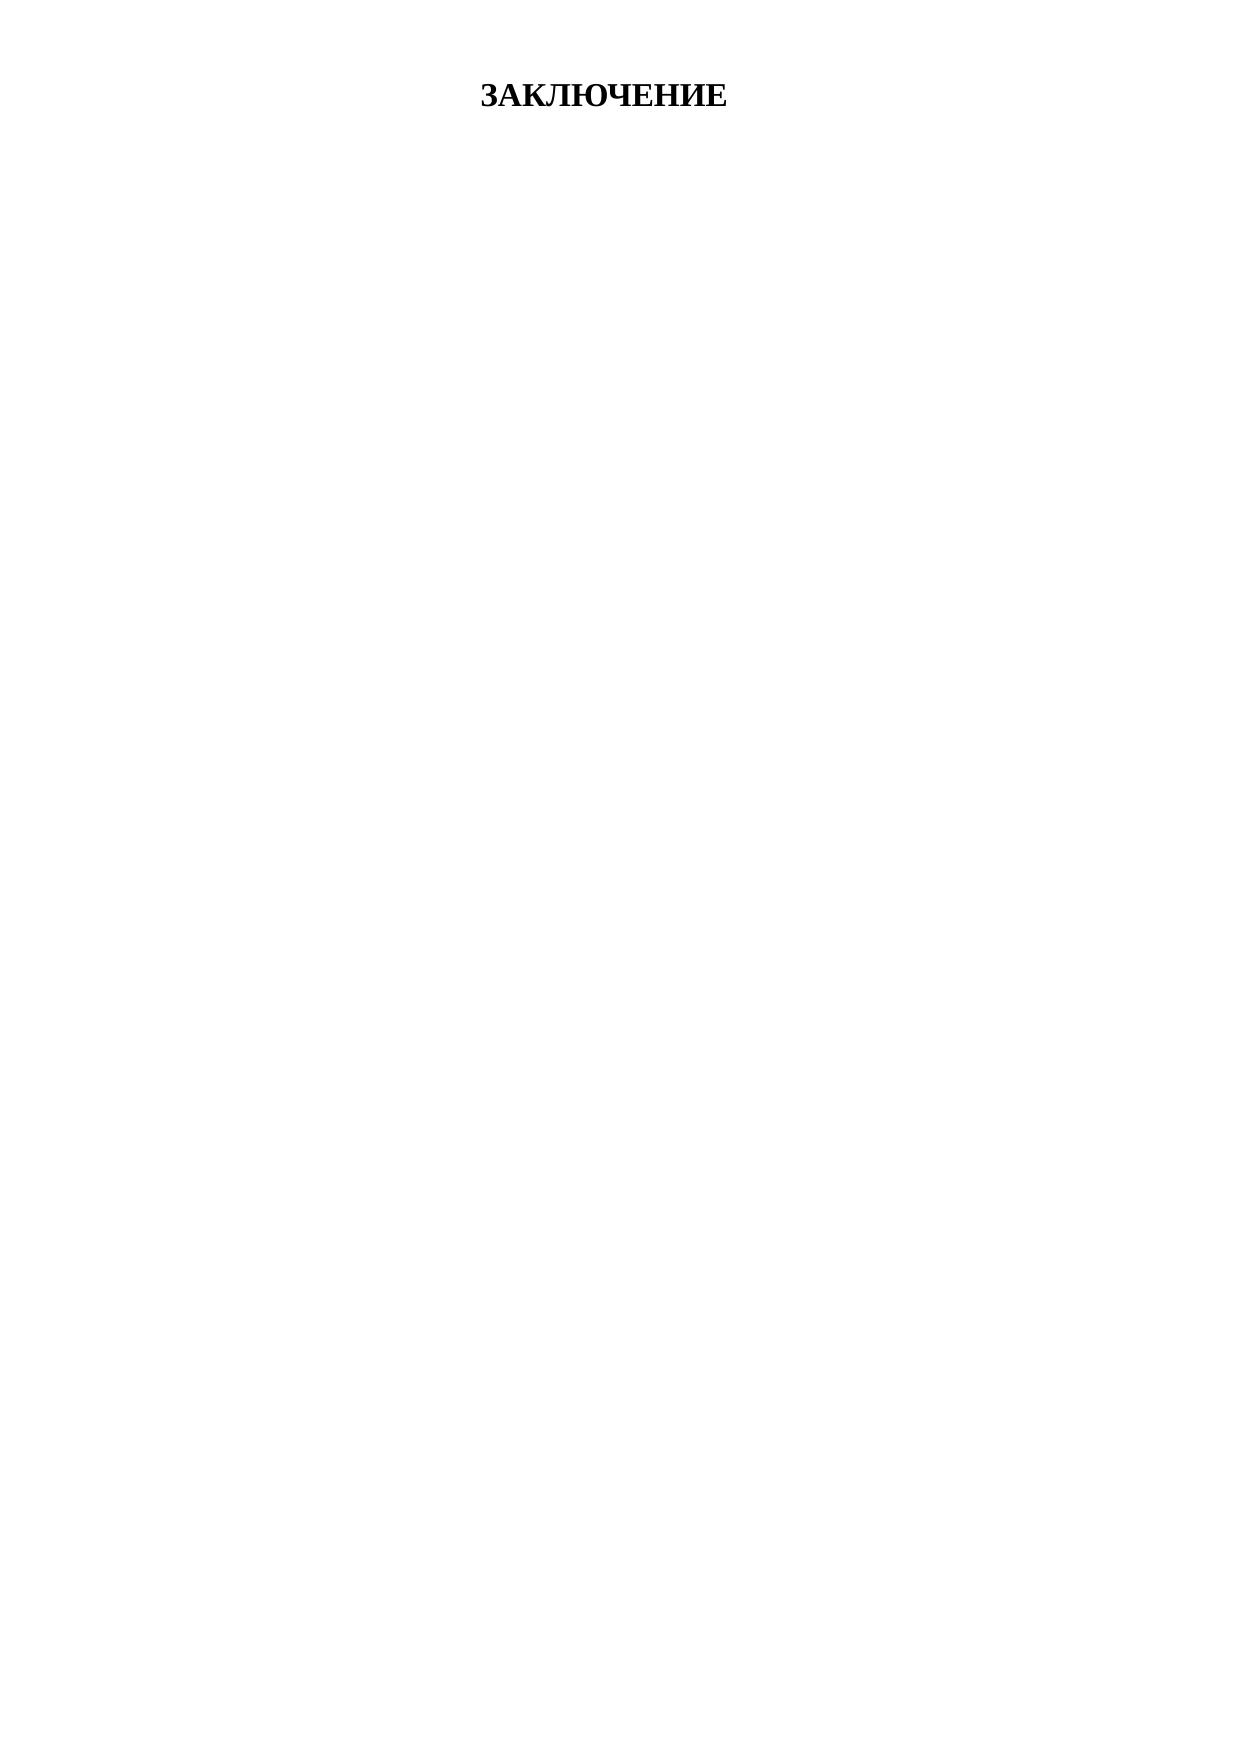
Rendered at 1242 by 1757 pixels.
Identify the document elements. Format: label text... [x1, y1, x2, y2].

subtitle ЗАКЛЮЧЕНИЕ [102, 75, 1106, 113]
